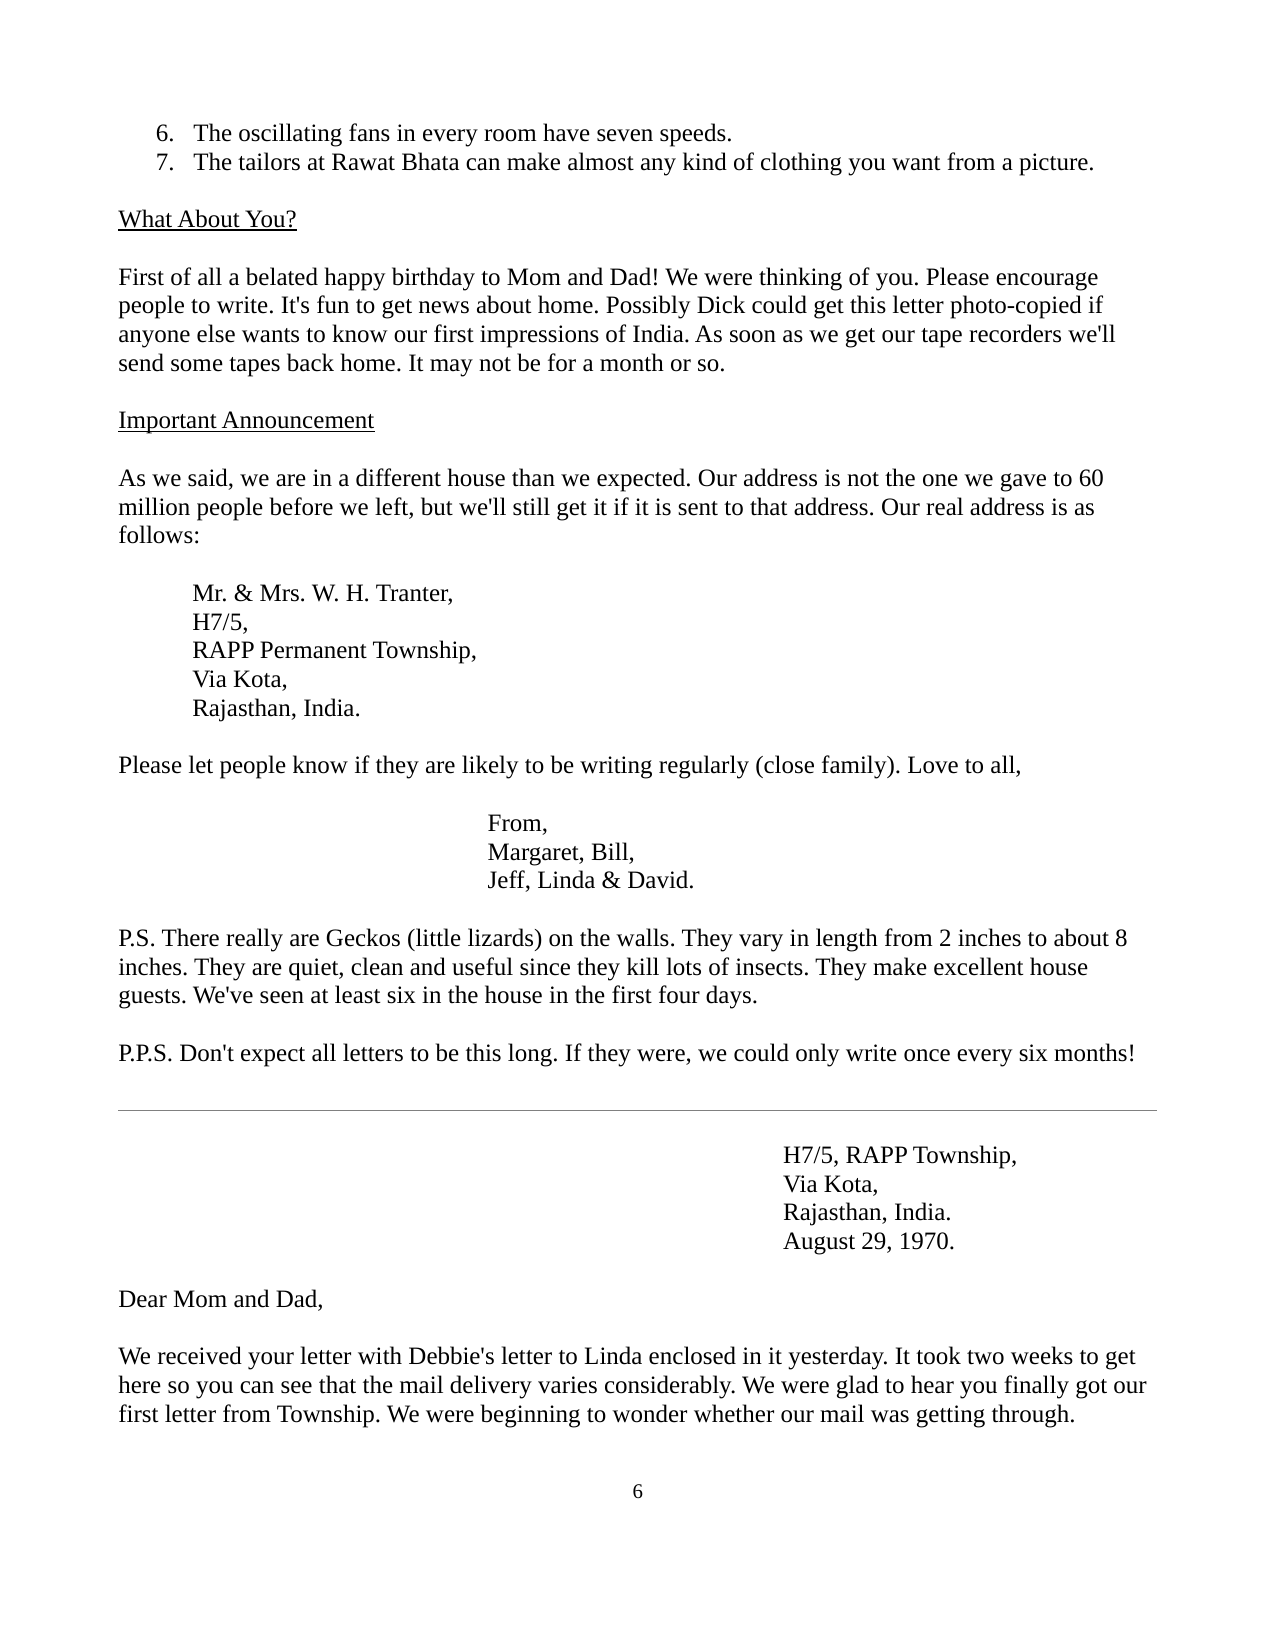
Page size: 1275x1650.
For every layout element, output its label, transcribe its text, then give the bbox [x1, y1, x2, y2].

list The oscillating fans in every room have seven speeds. [156, 118, 1157, 147]
text From, [118, 808, 1157, 837]
list The tailors at Rawat Bhata can make almost any kind of clothing you want from a picture. [156, 147, 1157, 176]
text What About You? [118, 204, 1157, 233]
text Rajasthan, India. [118, 1197, 1157, 1226]
text Via Kota, [118, 664, 1157, 693]
text August 29, 1970. [118, 1226, 1157, 1255]
text Important Announcement [118, 406, 1157, 434]
text We received your letter with Debbie's letter to Linda enclosed in it yesterday. It took two weeks to get here so you can see that the mail delivery varies considerably. We were glad to hear you finally got our first letter from Township. We were beginning to wonder whether our mail was getting through. [118, 1341, 1157, 1427]
text Via Kota, [118, 1169, 1157, 1197]
text H7/5, RAPP Township, [118, 1140, 1157, 1169]
text Dear Mom and Dad, [118, 1284, 1157, 1312]
text Rajasthan, India. [118, 693, 1157, 722]
text Jeff, Linda & David. [118, 866, 1157, 894]
text As we said, we are in a different house than we expected. Our address is not the one we gave to 60 million people before we left, but we'll still get it if it is sent to that address. Our real address is as follows: [118, 463, 1157, 549]
text Please let people know if they are likely to be writing regularly (close family). Love to all, [118, 751, 1157, 779]
text P.P.S. Don't expect all letters to be this long. If they were, we could only write once every six months! [118, 1038, 1157, 1067]
text P.S. There really are Geckos (little lizards) on the walls. They vary in length from 2 inches to about 8 inches. They are quiet, clean and useful since they kill lots of insects. They make excellent house guests. We've seen at least six in the house in the first four days. [118, 923, 1157, 1009]
text First of all a belated happy birthday to Mom and Dad! We were thinking of you. Please encourage people to write. It's fun to get news about home. Possibly Dick could get this letter photo-copied if anyone else wants to know our first impressions of India. As soon as we get our tape recorders we'll send some tapes back home. It may not be for a month or so. [118, 262, 1157, 377]
text RAPP Permanent Township, [118, 636, 1157, 664]
text Margaret, Bill, [118, 837, 1157, 866]
text H7/5, [118, 607, 1157, 636]
text Mr. & Mrs. W. H. Tranter, [118, 578, 1157, 607]
